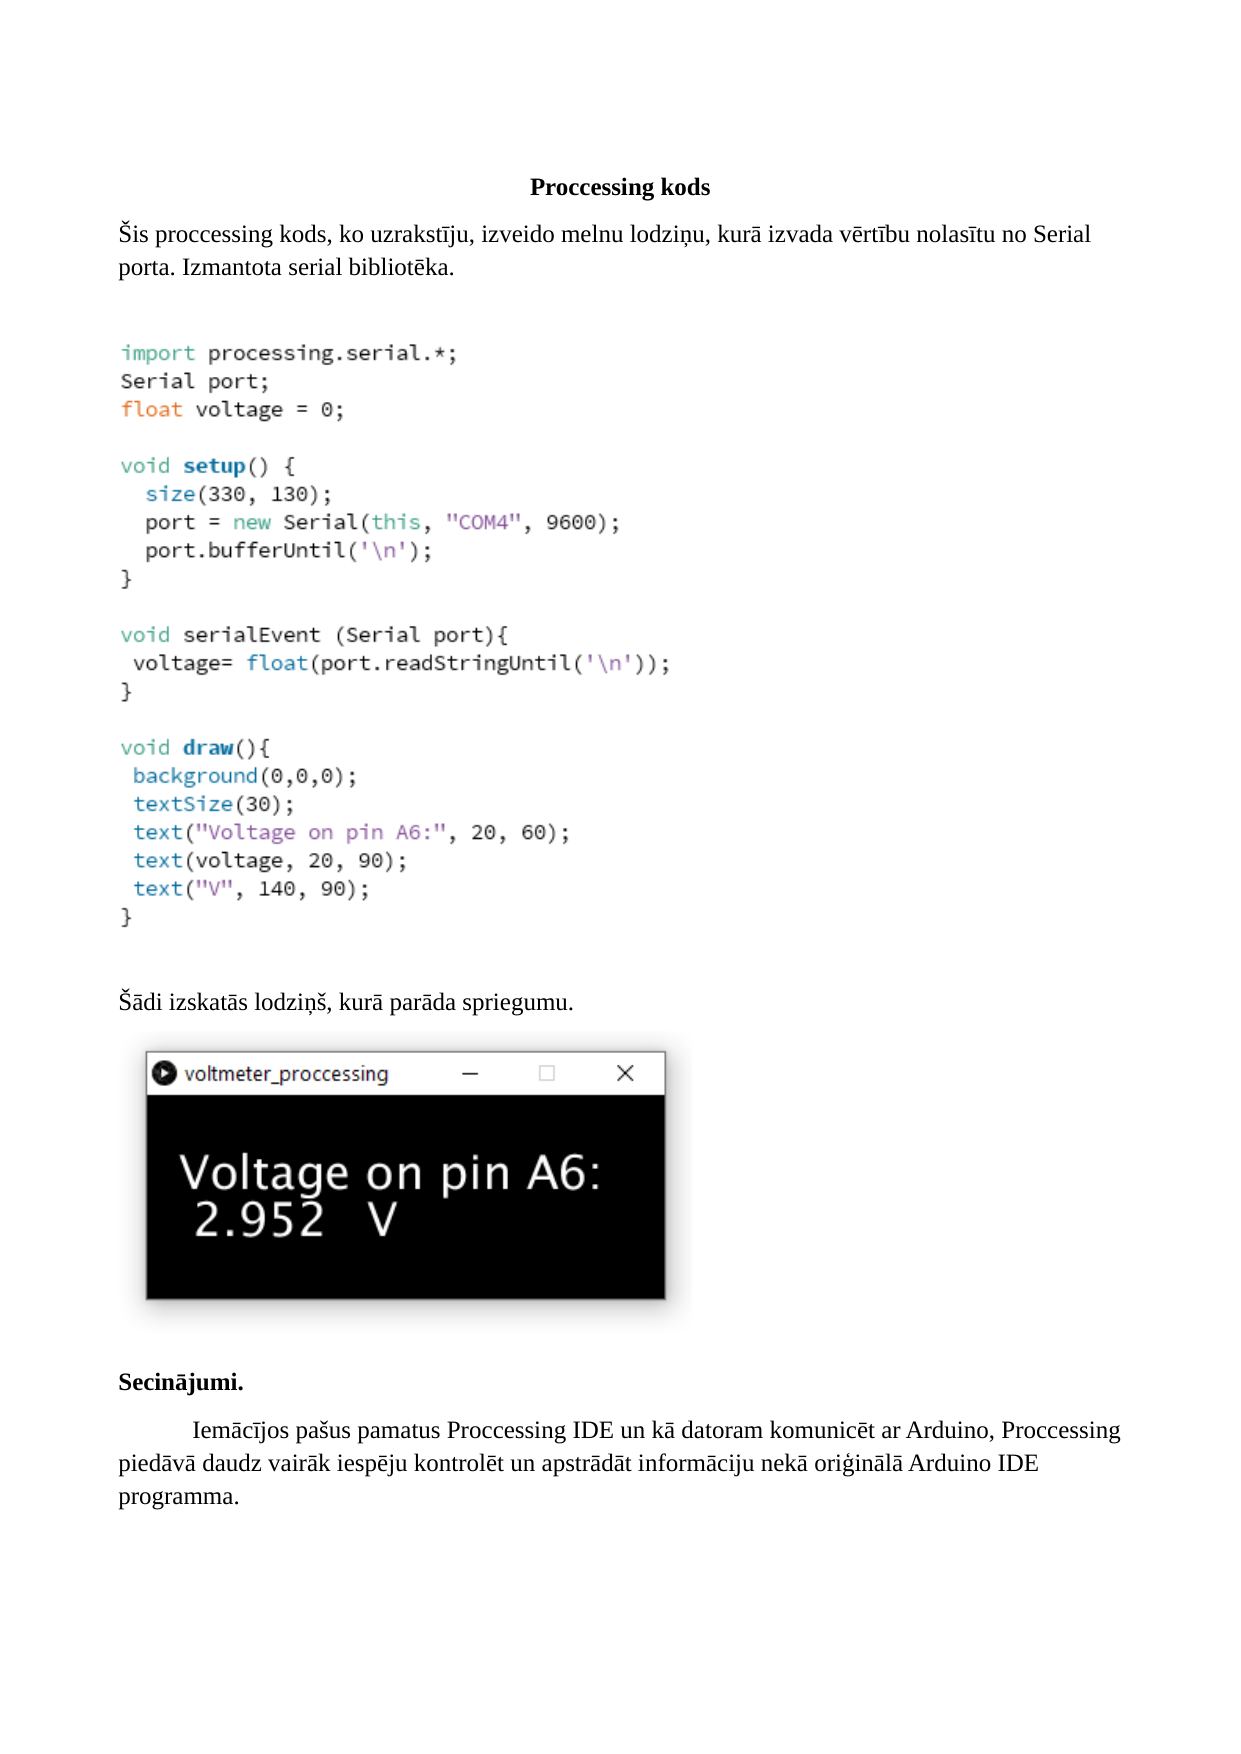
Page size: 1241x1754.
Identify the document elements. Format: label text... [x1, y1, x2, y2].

picture [111, 341, 681, 935]
text Iemācījos pašus pamatus Proccessing IDE un kā datoram komunicēt ar Arduino, Proccessing piedāvā daudz vairāk iespēju kontrolēt un apstrādāt informāciju nekā oriģinālā Arduino IDE programma. [118, 1415, 1122, 1510]
picture [113, 1031, 693, 1335]
text Šādi izskatās lodziņš, kurā parāda spriegumu. [118, 987, 1122, 1015]
text Secinājumi. [118, 1367, 1122, 1396]
text Šis proccessing kods, ko uzrakstīju, izveido melnu lodziņu, kurā izvada vērtību nolasītu no Serial porta. Izmantota serial bibliotēka. [118, 219, 1122, 281]
text Proccessing kods [118, 172, 1122, 200]
